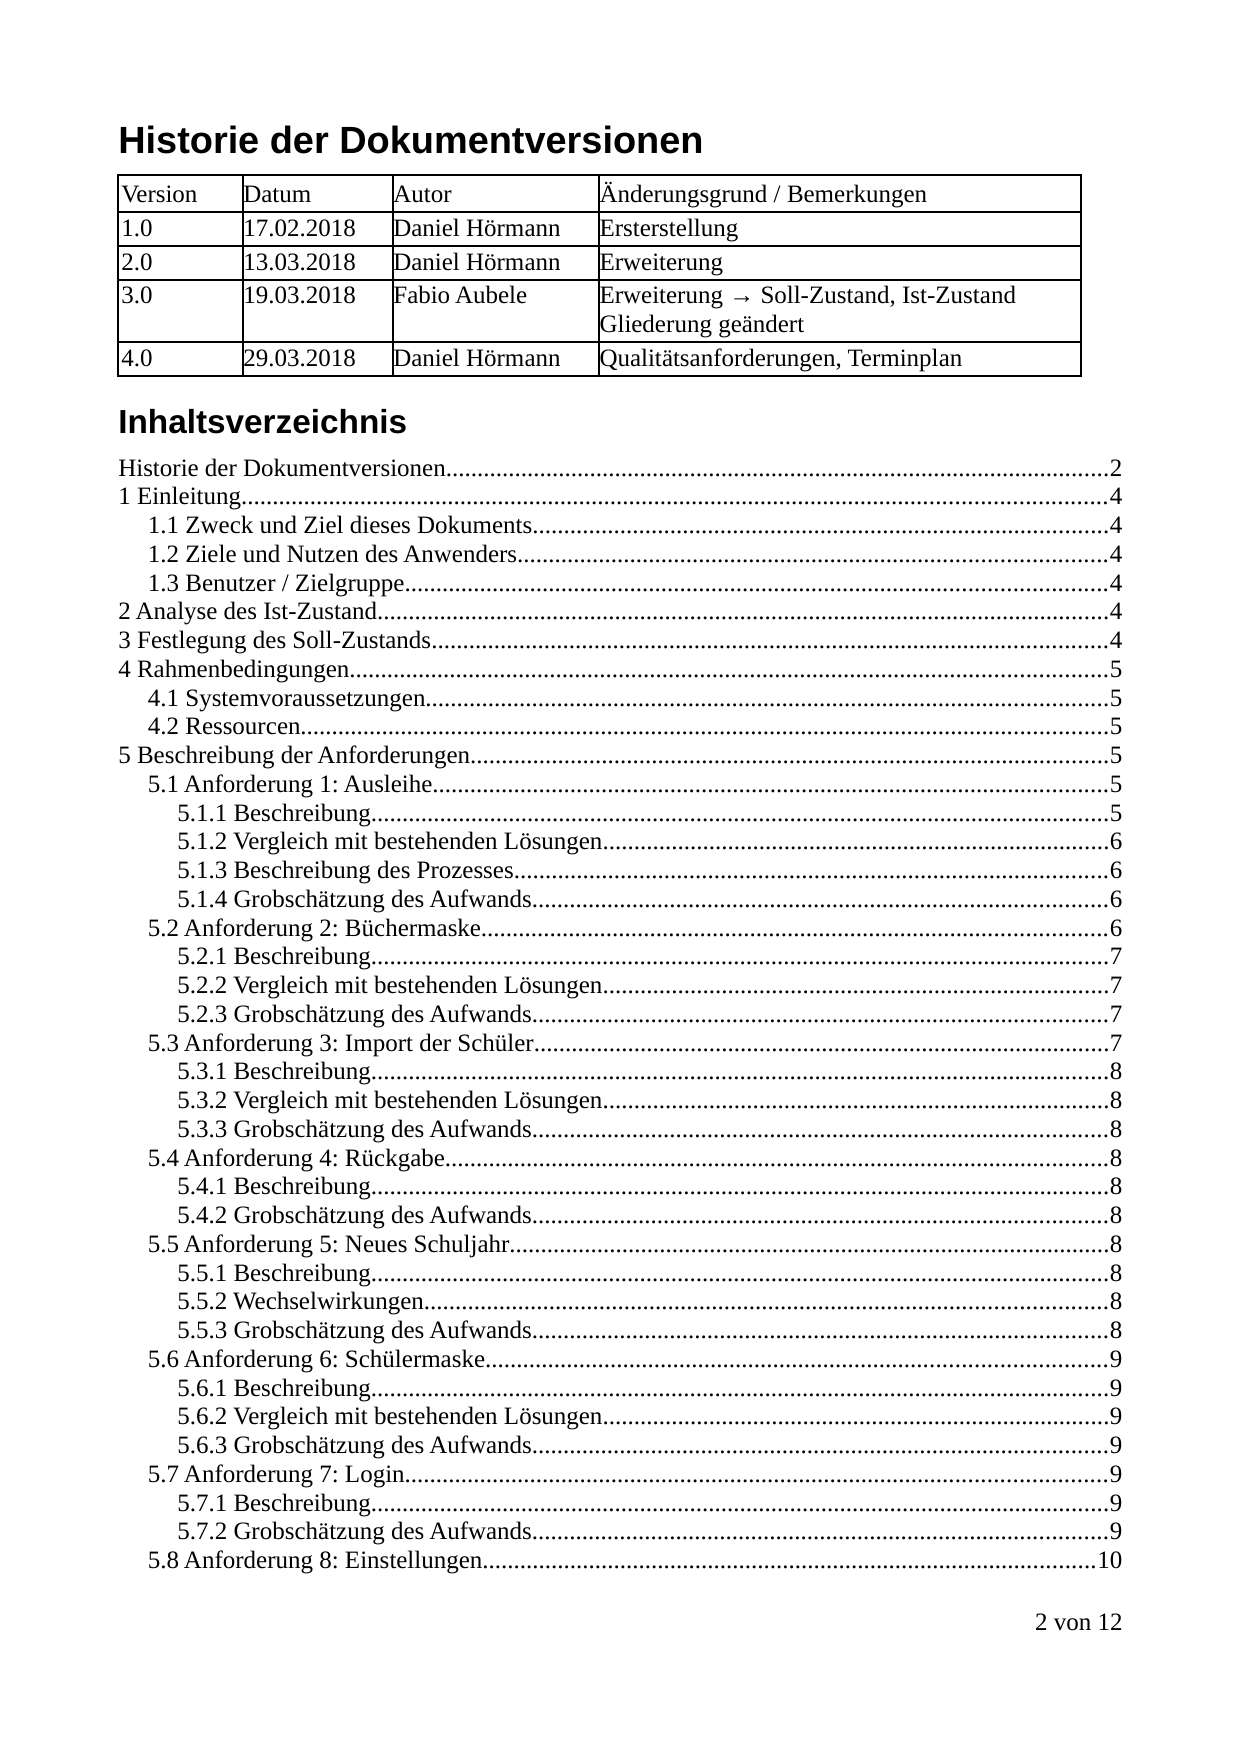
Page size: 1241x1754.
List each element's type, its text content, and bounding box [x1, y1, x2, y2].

table_cell 19.03.2018 [244, 281, 392, 341]
text 5.1.4 Grobschätzung des Aufwands 6 [177, 884, 1122, 913]
subtitle Inhaltsverzeichnis [118, 402, 1122, 440]
text 5.4.2 Grobschätzung des Aufwands 8 [177, 1200, 1122, 1229]
table_cell Qualitätsanforderungen, Terminplan [600, 343, 1080, 375]
text 4.1 Systemvoraussetzungen 5 [148, 683, 1122, 711]
text 5.7.1 Beschreibung 9 [177, 1488, 1122, 1516]
text 5.6 Anforderung 6: Schülermaske 9 [148, 1344, 1122, 1373]
table_header Autor [394, 176, 598, 211]
text 5.3.1 Beschreibung 8 [177, 1056, 1122, 1085]
text 1.3 Benutzer / Zielgruppe 4 [148, 568, 1122, 596]
text 5.1.2 Vergleich mit bestehenden Lösungen 6 [177, 826, 1122, 855]
text 5.5.2 Wechselwirkungen 8 [177, 1286, 1122, 1315]
text 5.1.3 Beschreibung des Prozesses 6 [177, 855, 1122, 884]
text 1.2 Ziele und Nutzen des Anwenders 4 [148, 539, 1122, 568]
table_cell 1.0 [119, 213, 242, 245]
table_cell 29.03.2018 [244, 343, 392, 375]
text 5.3.3 Grobschätzung des Aufwands 8 [177, 1114, 1122, 1143]
text 5.3 Anforderung 3: Import der Schüler 7 [148, 1028, 1122, 1056]
table_header Version [119, 176, 242, 211]
table_cell Erweiterung → Soll-Zustand, Ist-Zustand Gliederung geändert [600, 281, 1080, 341]
text 5.3.2 Vergleich mit bestehenden Lösungen 8 [177, 1085, 1122, 1114]
table_cell 2.0 [119, 247, 242, 278]
table_cell 17.02.2018 [244, 213, 392, 245]
text 1 Einleitung 4 [118, 481, 1122, 510]
text 5.5.1 Beschreibung 8 [177, 1258, 1122, 1286]
table_cell Ersterstellung [600, 213, 1080, 245]
table_cell Daniel Hörmann [394, 247, 598, 278]
text 5.6.1 Beschreibung 9 [177, 1373, 1122, 1401]
text 4 Rahmenbedingungen 5 [118, 654, 1122, 683]
table_cell Erweiterung [600, 247, 1080, 278]
table_cell 4.0 [119, 343, 242, 375]
text 5.2.1 Beschreibung 7 [177, 941, 1122, 970]
text 5.4.1 Beschreibung 8 [177, 1171, 1122, 1200]
text 5.6.2 Vergleich mit bestehenden Lösungen 9 [177, 1401, 1122, 1430]
table_header Änderungsgrund / Bemerkungen [600, 176, 1080, 211]
text 5.7 Anforderung 7: Login 9 [148, 1459, 1122, 1488]
text 5.2.2 Vergleich mit bestehenden Lösungen 7 [177, 970, 1122, 999]
table_cell 3.0 [119, 281, 242, 341]
text 5 Beschreibung der Anforderungen 5 [118, 740, 1122, 769]
text 5.4 Anforderung 4: Rückgabe 8 [148, 1143, 1122, 1171]
table_cell 13.03.2018 [244, 247, 392, 278]
text 5.5 Anforderung 5: Neues Schuljahr 8 [148, 1229, 1122, 1258]
text 5.2 Anforderung 2: Büchermaske 6 [148, 913, 1122, 941]
text 1.1 Zweck und Ziel dieses Dokuments 4 [148, 510, 1122, 539]
text 5.1 Anforderung 1: Ausleihe 5 [148, 769, 1122, 798]
text 5.2.3 Grobschätzung des Aufwands 7 [177, 999, 1122, 1028]
text 5.7.2 Grobschätzung des Aufwands 9 [177, 1516, 1122, 1545]
table_header Datum [244, 176, 392, 211]
text 5.8 Anforderung 8: Einstellungen 10 [148, 1545, 1122, 1574]
text 4.2 Ressourcen 5 [148, 711, 1122, 740]
table_cell Daniel Hörmann [394, 343, 598, 375]
text 3 Festlegung des Soll-Zustands 4 [118, 625, 1122, 654]
text Historie der Dokumentversionen 2 [118, 453, 1122, 481]
text 5.1.1 Beschreibung 5 [177, 798, 1122, 826]
table_cell Daniel Hörmann [394, 213, 598, 245]
text 5.5.3 Grobschätzung des Aufwands 8 [177, 1315, 1122, 1344]
subtitle Historie der Dokumentversionen [118, 118, 1122, 162]
table_cell Fabio Aubele [394, 281, 598, 341]
text 5.6.3 Grobschätzung des Aufwands 9 [177, 1430, 1122, 1459]
text 2 Analyse des Ist-Zustand 4 [118, 596, 1122, 625]
